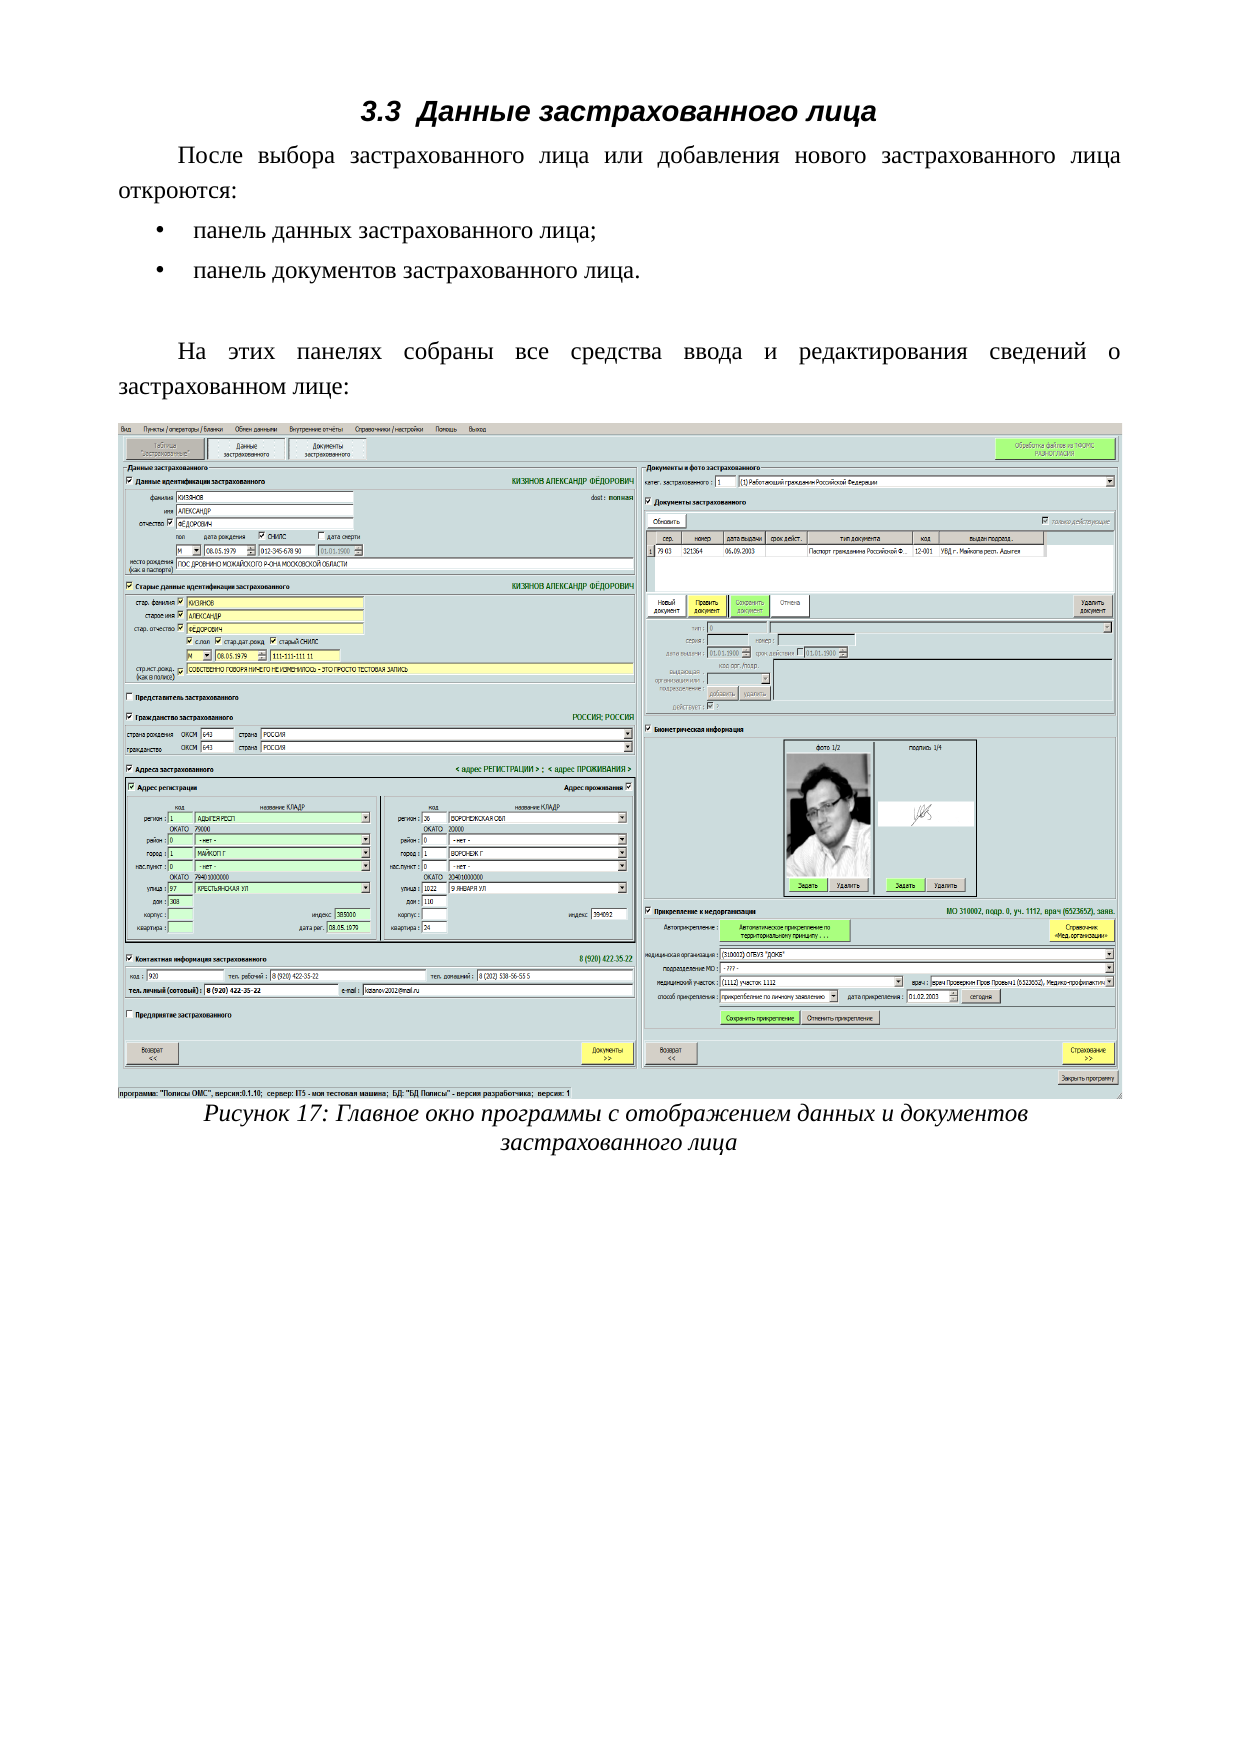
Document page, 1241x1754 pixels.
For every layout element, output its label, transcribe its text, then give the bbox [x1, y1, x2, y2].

subtitle Данные застрахованного лица [118, 94, 1122, 128]
list панель данных застрахованного лица; [156, 215, 1122, 244]
text После выбора застрахованного лица или добавления нового застрахованного лица откроются: [118, 140, 1122, 203]
list панель документов застрахованного лица. [156, 256, 1122, 284]
picture [118, 423, 1123, 1099]
text Рисунок 17: Главное окно программы с отображением данных и документов застрахованного лица [118, 1099, 1122, 1156]
text На этих панелях собраны все средства ввода и редактирования сведений о застрахованном лице: [118, 336, 1122, 400]
